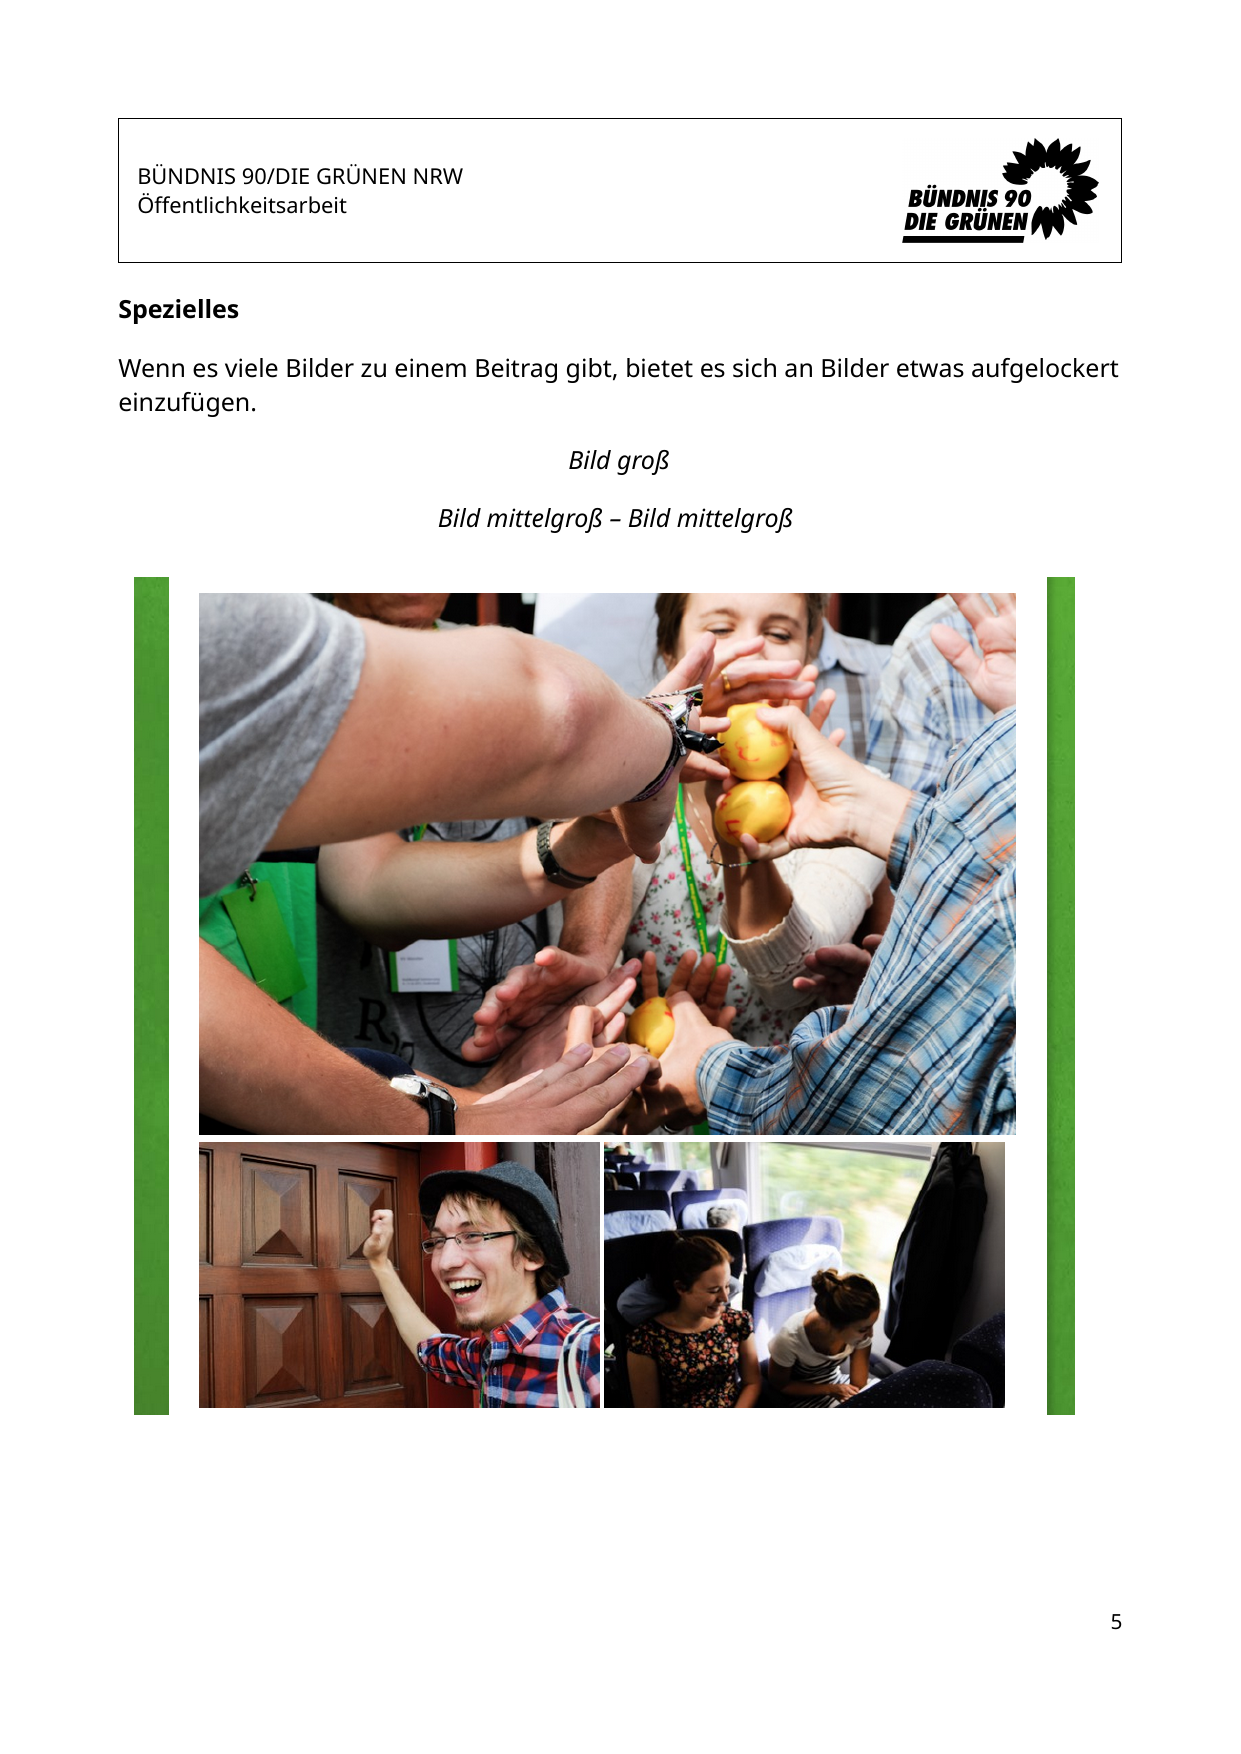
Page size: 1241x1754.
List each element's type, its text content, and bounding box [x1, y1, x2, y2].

subtitle Spezielles [118, 292, 1122, 326]
subtitle Bild mittelgroß – Bild mittelgroß [118, 501, 1122, 535]
subtitle Bild groß [118, 443, 1122, 477]
picture [902, 138, 1099, 243]
picture [134, 577, 1075, 1415]
subtitle Wenn es viele Bilder zu einem Beitrag gibt, bietet es sich an Bilder etwas aufgelockert einzufügen. [118, 350, 1122, 418]
